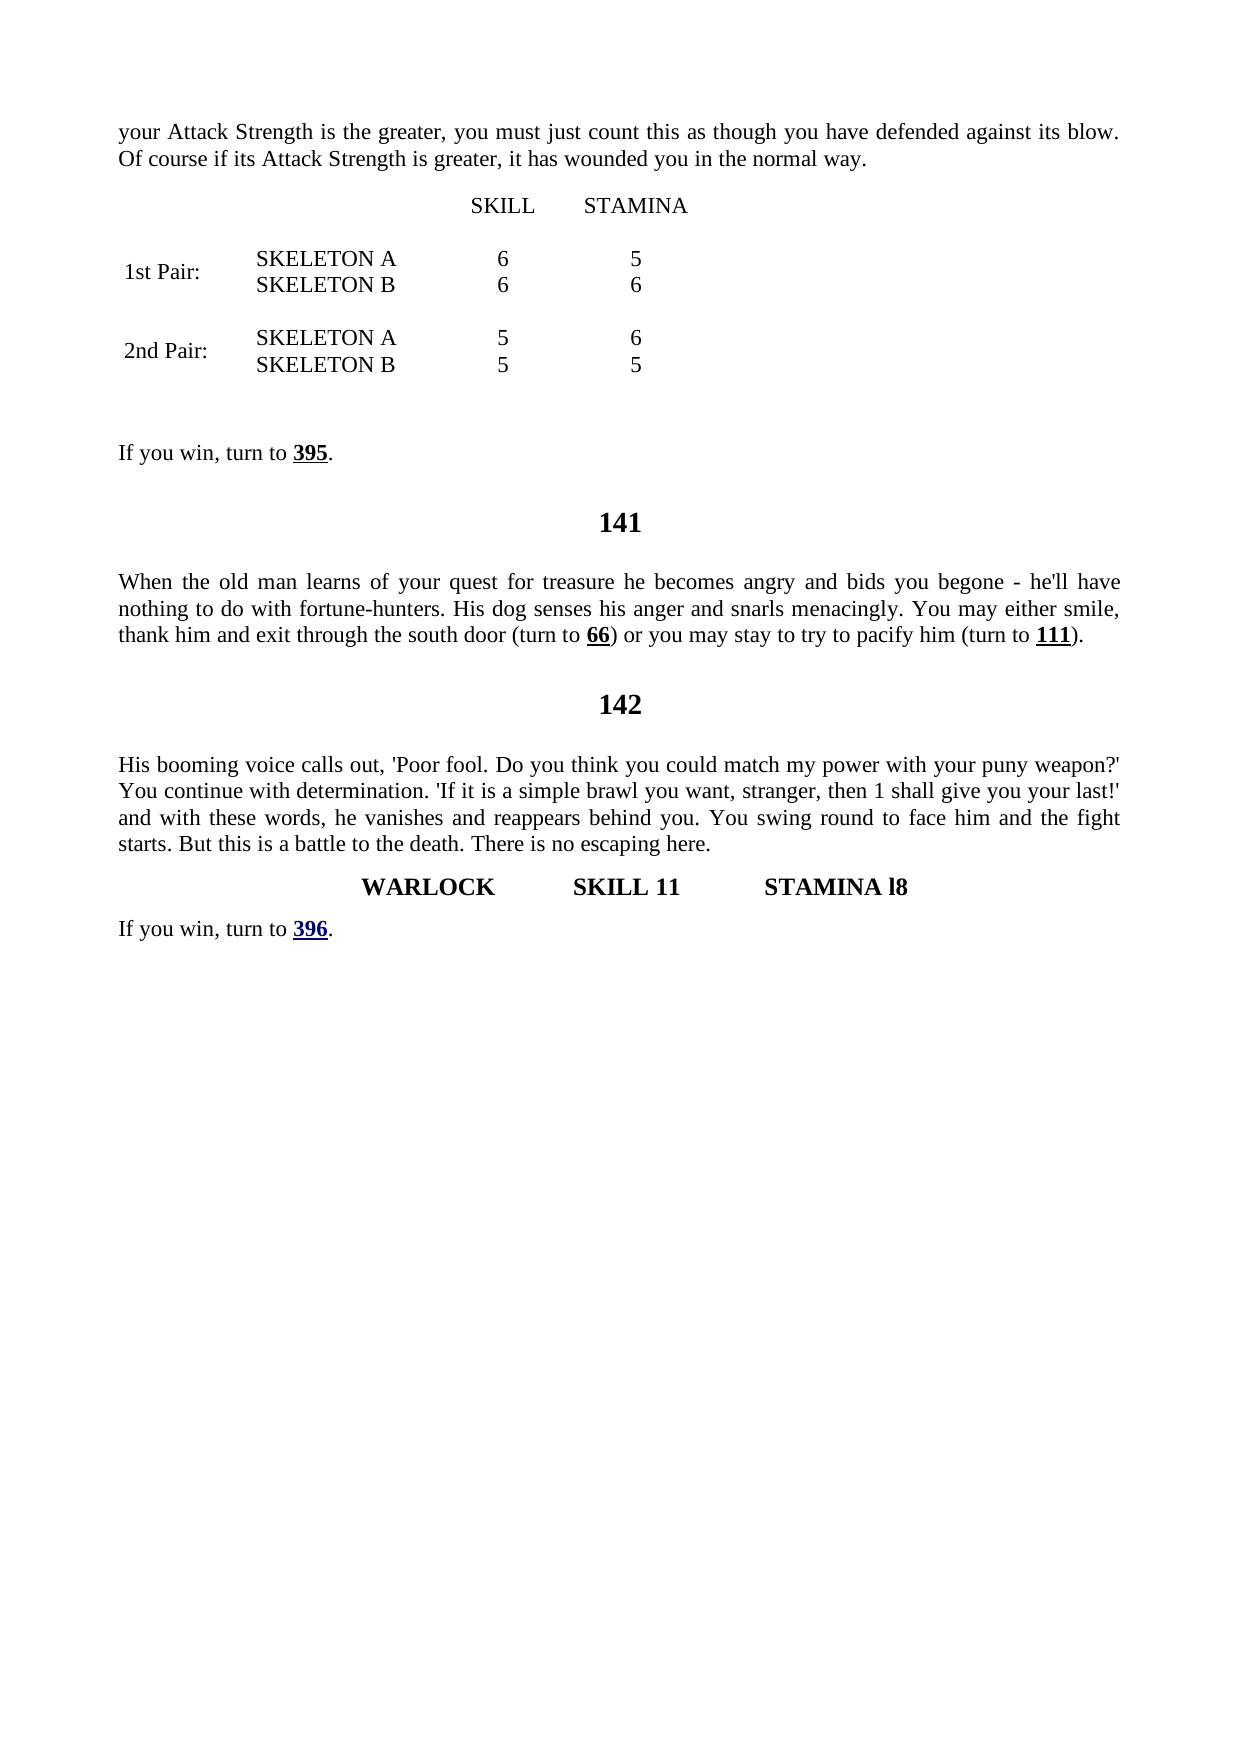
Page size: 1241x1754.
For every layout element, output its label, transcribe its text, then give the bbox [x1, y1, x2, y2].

subtitle 141 [118, 505, 1122, 539]
table_cell 5 6 [569, 239, 702, 318]
text When the old man learns of your quest for treasure he becomes angry and bids you begone - he'll have nothing to do with fortune-hunters. His dog senses his anger and snarls menacingly. You may either smile, thank him and exit through the south door (turn to 66) or you may stay to try to pacify him (turn to 111). [118, 568, 1122, 648]
table_header SKILL [436, 186, 569, 239]
table_cell 2nd Pair: [118, 318, 250, 398]
table_cell 1st Pair: [118, 239, 250, 318]
table_cell SKELETON A SKELETON B [250, 239, 436, 318]
table_header [118, 186, 250, 239]
text WARLOCK SKILL 11 STAMINA l8 [118, 871, 1122, 901]
table_cell 6 6 [436, 239, 569, 318]
table_cell SKELETON A SKELETON B [250, 318, 436, 398]
table_cell 5 5 [436, 318, 569, 398]
table_header [250, 186, 436, 239]
table_cell 6 5 [569, 318, 702, 398]
text His booming voice calls out, 'Poor fool. Do you think you could match my power with your puny weapon?' You continue with determination. 'If it is a simple brawl you want, stranger, then 1 shall give you your last!' and with these words, he vanishes and reappears behind you. You swing round to face him and the fight starts. But this is a battle to the death. There is no escaping here. [118, 750, 1122, 857]
text If you win, turn to 395. [118, 439, 1122, 466]
table_header STAMINA [569, 186, 702, 239]
text If you win, turn to 396. [118, 915, 1122, 942]
subtitle 142 [118, 687, 1122, 721]
text your Attack Strength is the greater, you must just count this as though you have defended against its blow. Of course if its Attack Strength is greater, it has wounded you in the normal way. [118, 118, 1122, 171]
